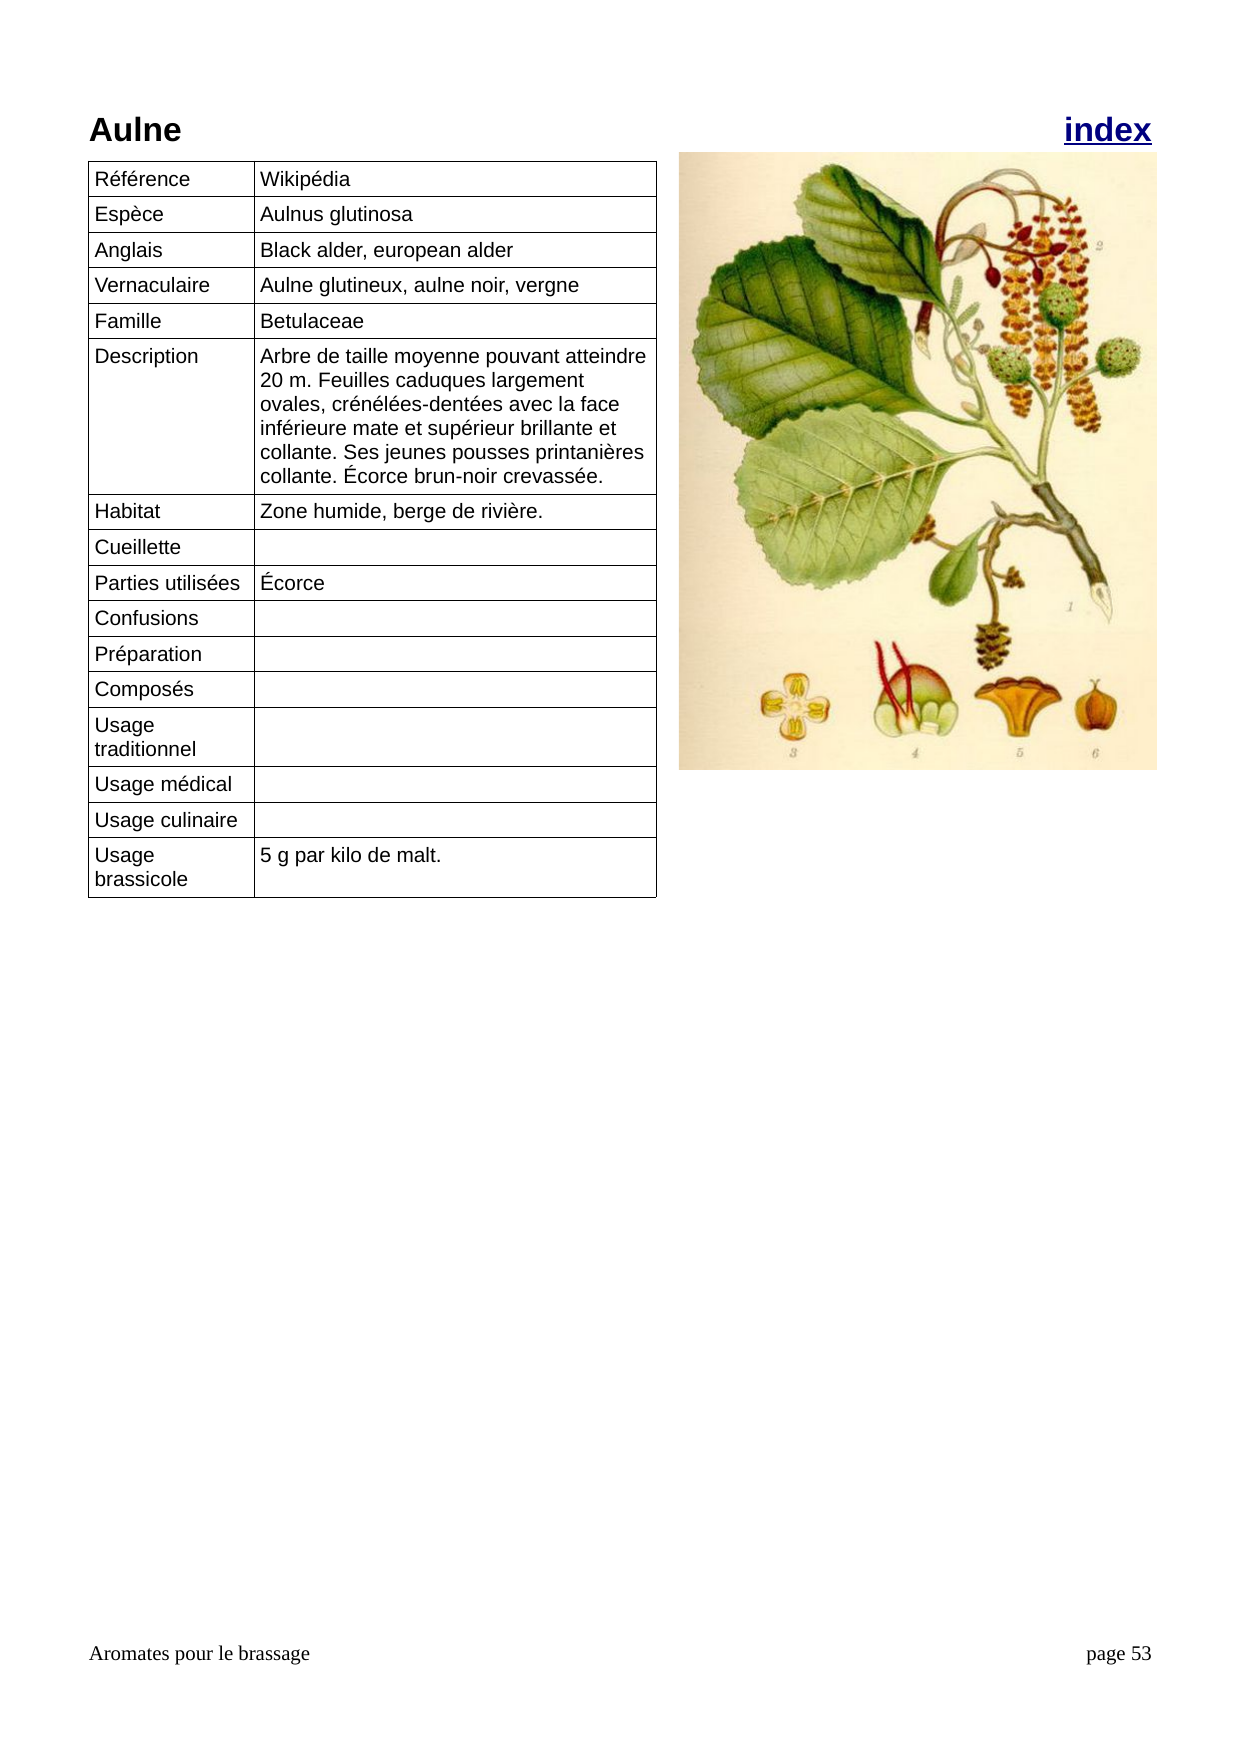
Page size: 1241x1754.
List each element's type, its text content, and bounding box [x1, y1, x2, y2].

table_cell Anglais [89, 233, 254, 267]
table_cell Confusions [89, 601, 254, 636]
table_cell Vernaculaire [89, 268, 254, 303]
table_cell Aulnus glutinosa [255, 197, 656, 232]
table_cell Usage brassicole [89, 838, 254, 897]
table_cell Usage culinaire [89, 803, 254, 837]
table_cell Usage médical [89, 767, 254, 802]
table_cell Description [89, 339, 254, 493]
table_cell Habitat [89, 495, 254, 529]
table_cell Préparation [89, 637, 254, 671]
table_cell Famille [89, 304, 254, 338]
table_cell 5 g par kilo de malt. [255, 838, 656, 897]
table_cell Aulne glutineux, aulne noir, vergne [255, 268, 656, 303]
table_cell [255, 672, 656, 707]
table_cell [255, 708, 656, 766]
table_cell Espèce [89, 197, 254, 232]
picture [678, 152, 1157, 770]
table_cell Parties utilisées [89, 566, 254, 600]
table_cell Composés [89, 672, 254, 707]
table_cell Usage traditionnel [89, 708, 254, 766]
table_cell [255, 767, 656, 802]
table_header Référence [89, 162, 254, 196]
table_header Wikipédia [255, 162, 656, 196]
table_cell Zone humide, berge de rivière. [255, 495, 656, 529]
table_cell [255, 637, 656, 671]
table_cell Arbre de taille moyenne pouvant atteindre 20 m. Feuilles caduques largement ovales, crénélées-dentées avec la face inférieure mate et supérieur brillante et collante. Ses jeunes pousses printanières collante. Écorce brun-noir crevassée. [255, 339, 656, 493]
table_cell Écorce [255, 566, 656, 600]
table_cell Cueillette [89, 530, 254, 564]
subtitle Aulne index [88, 109, 1152, 148]
table_cell Betulaceae [255, 304, 656, 338]
table_cell [255, 803, 656, 837]
table_cell [255, 530, 656, 564]
table_cell [255, 601, 656, 636]
table_cell Black alder, european alder [255, 233, 656, 267]
